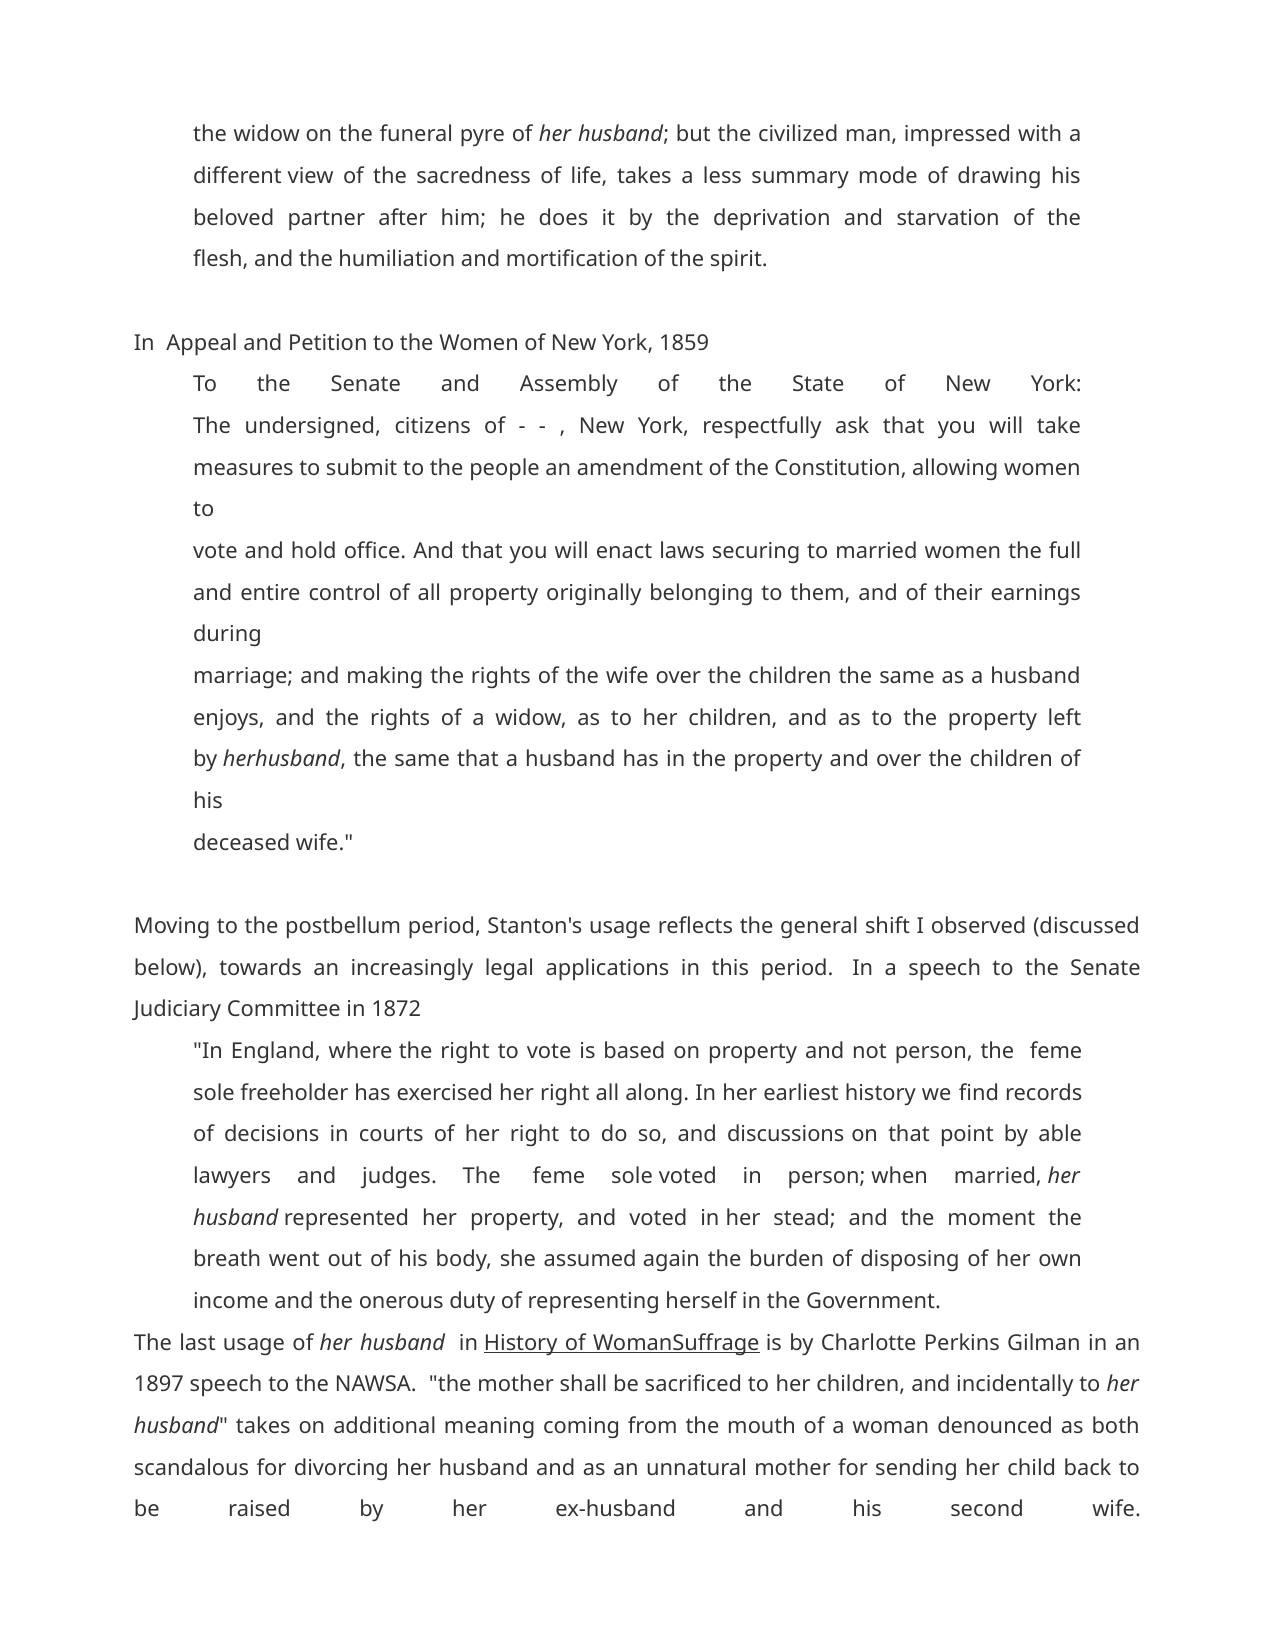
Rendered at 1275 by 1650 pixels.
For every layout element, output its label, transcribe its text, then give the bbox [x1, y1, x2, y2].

text Moving to the postbellum period, Stanton's usage reflects the general shift I observed (discussed below), towards an increasingly legal applications in this period. In a speech to the Senate Judiciary Committee in 1872 [134, 868, 1141, 1023]
text "In England, where the right to vote is based on property and not person, the feme sole freeholder has exercised her right all along. In her earliest history we find records of decisions in courts of her right to do so, and discussions on that point by able lawyers and judges. The feme sole voted in person; when married, her husband represented her property, and voted in her stead; and the moment the breath went out of his body, she assumed again the burden of disposing of her own income and the onerous duty of representing herself in the Government. [193, 1035, 1082, 1314]
text To the Senate and Assembly of the State of New York: The undersigned, citizens of - - , New York, respectfully ask that you will take measures to submit to the people an amendment of the Constitution, allowing women to vote and hold office. And that you will enact laws securing to married women the full and entire control of all property originally belonging to them, and of their earnings during marriage; and making the rights of the wife over the children the same as a husband enjoys, and the rights of a widow, as to her children, and as to the property left by herhusband, the same that a husband has in the property and over the children of his deceased wife." [193, 368, 1082, 856]
text the widow on the funeral pyre of her husband; but the civilized man, impressed with a different view of the sacredness of life, takes a less summary mode of drawing his beloved partner after him; he does it by the deprivation and starvation of the flesh, and the humiliation and mortification of the spirit. [193, 118, 1082, 273]
text The last usage of her husband in History of WomanSuffrage is by Charlotte Perkins Gilman in an 1897 speech to the NAWSA. "the mother shall be sacrificed to her children, and incidentally to her husband" takes on additional meaning coming from the mouth of a woman denounced as both scandalous for divorcing her husband and as an unnatural mother for sending her child back to be raised by her ex-husband and his second wife. [134, 1326, 1141, 1523]
text In Appeal and Petition to the Women of New York, 1859 [134, 285, 1141, 356]
